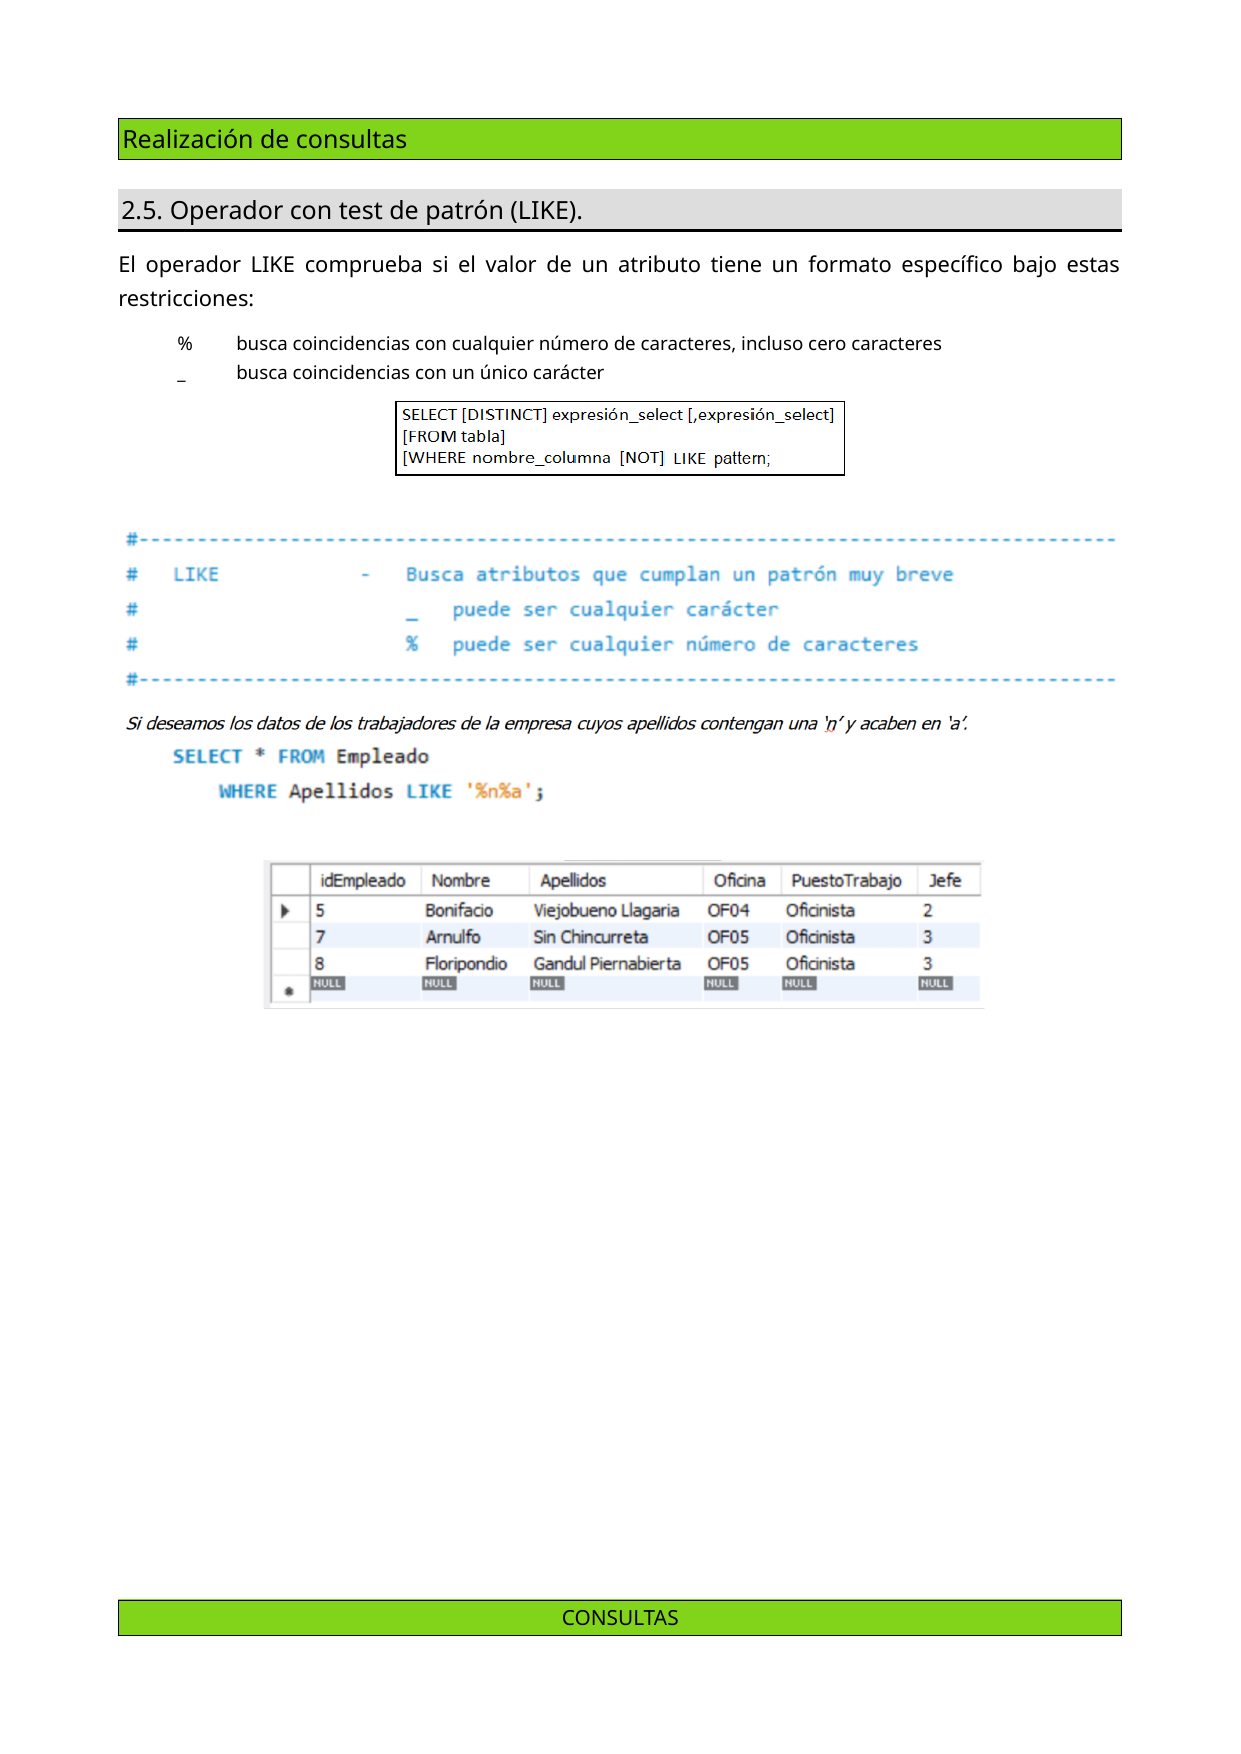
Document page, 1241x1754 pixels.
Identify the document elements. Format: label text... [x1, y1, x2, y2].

text 2.5. Operador con test de patrón (LIKE). [118, 189, 1122, 229]
picture [399, 405, 841, 472]
text El operador LIKE comprueba si el valor de un atributo tiene un formato específico bajo estas restricciones: [118, 249, 1122, 313]
picture [121, 526, 1120, 1010]
text _ busca coincidencias con un único carácter [177, 359, 1122, 384]
text % busca coincidencias con cualquier número de caracteres, incluso cero caracteres [177, 330, 1122, 355]
